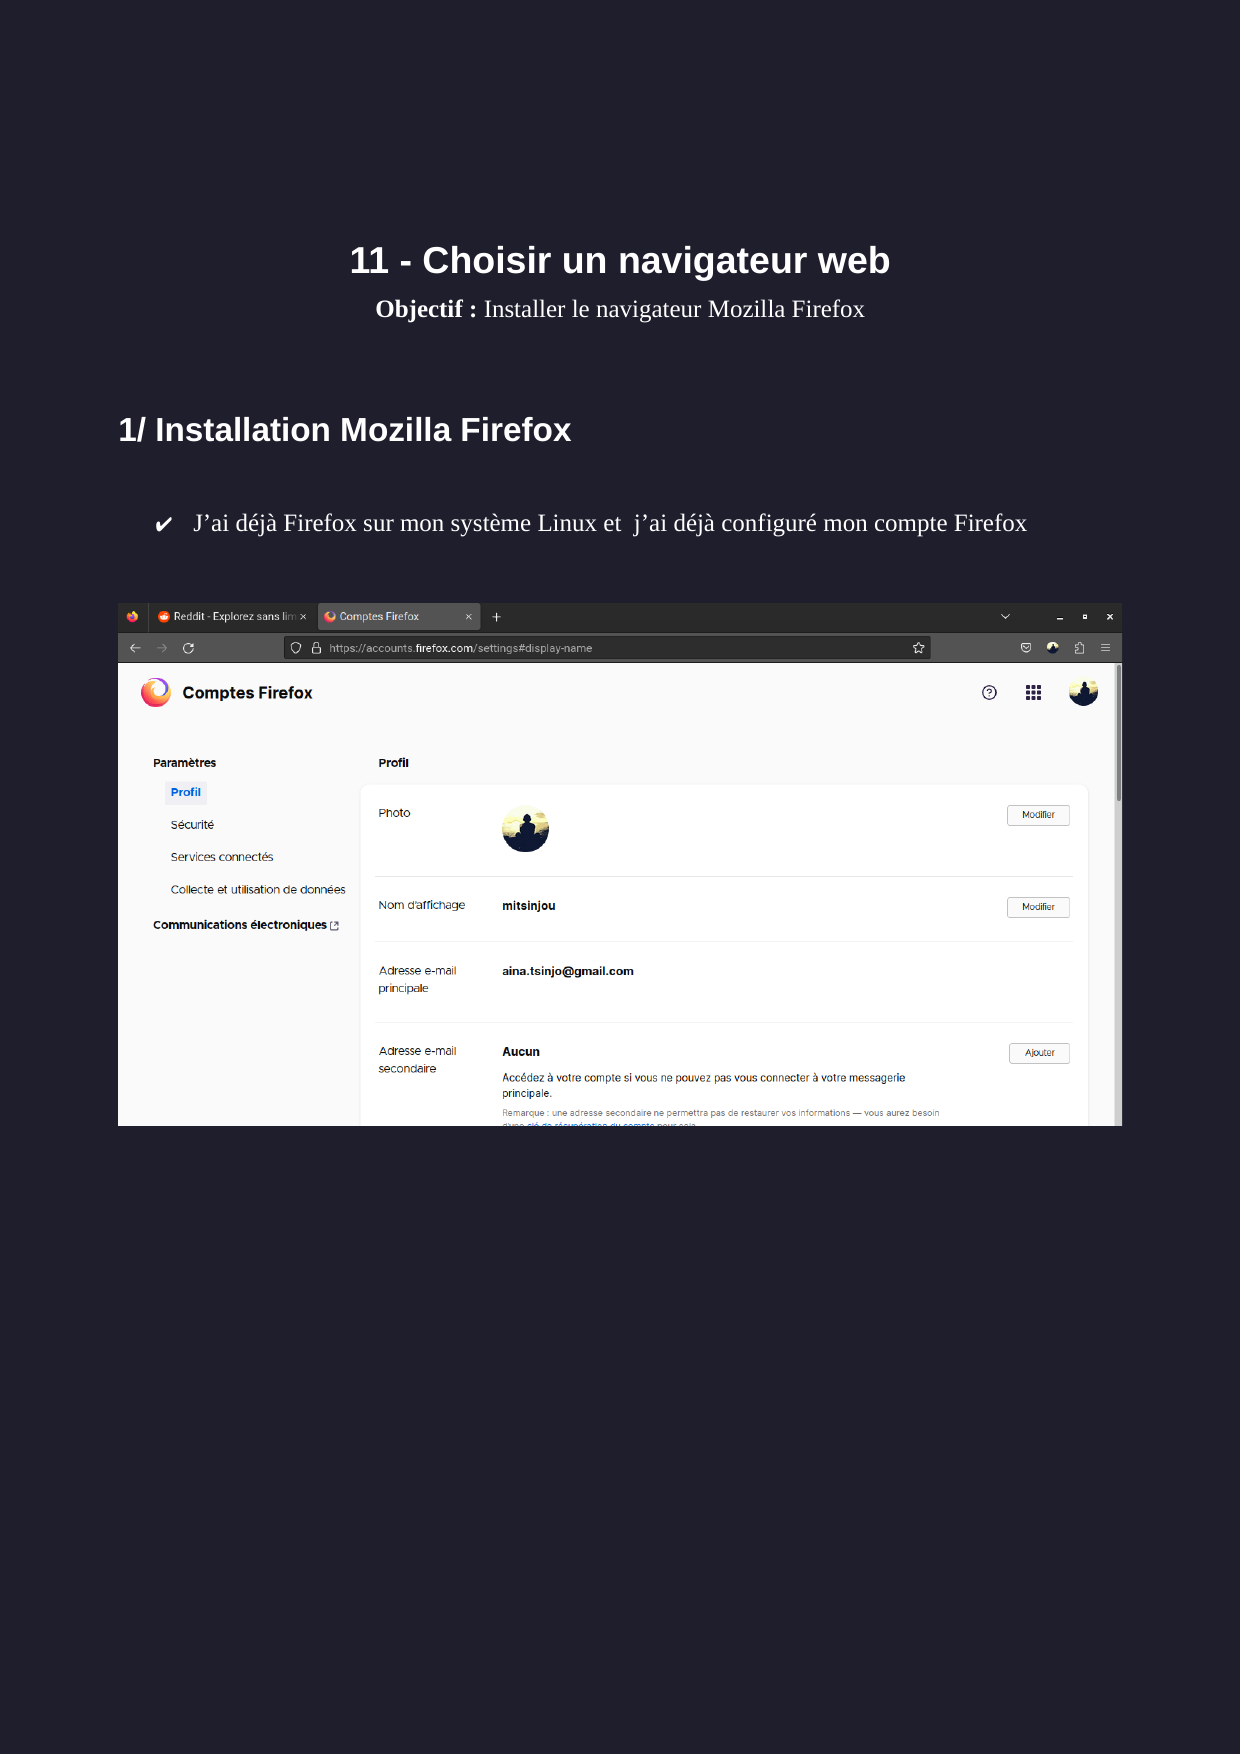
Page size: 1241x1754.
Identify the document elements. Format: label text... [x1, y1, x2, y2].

subtitle 1/ Installation Mozilla Firefox [118, 410, 1122, 448]
text Objectif : Installer le navigateur Mozilla Firefox [118, 294, 1122, 323]
picture [118, 603, 1123, 1126]
list J’ai déjà Firefox sur mon système Linux et j’ai déjà configuré mon compte Firefox [156, 508, 1122, 537]
subtitle 11 - Choisir un navigateur web [118, 238, 1122, 281]
